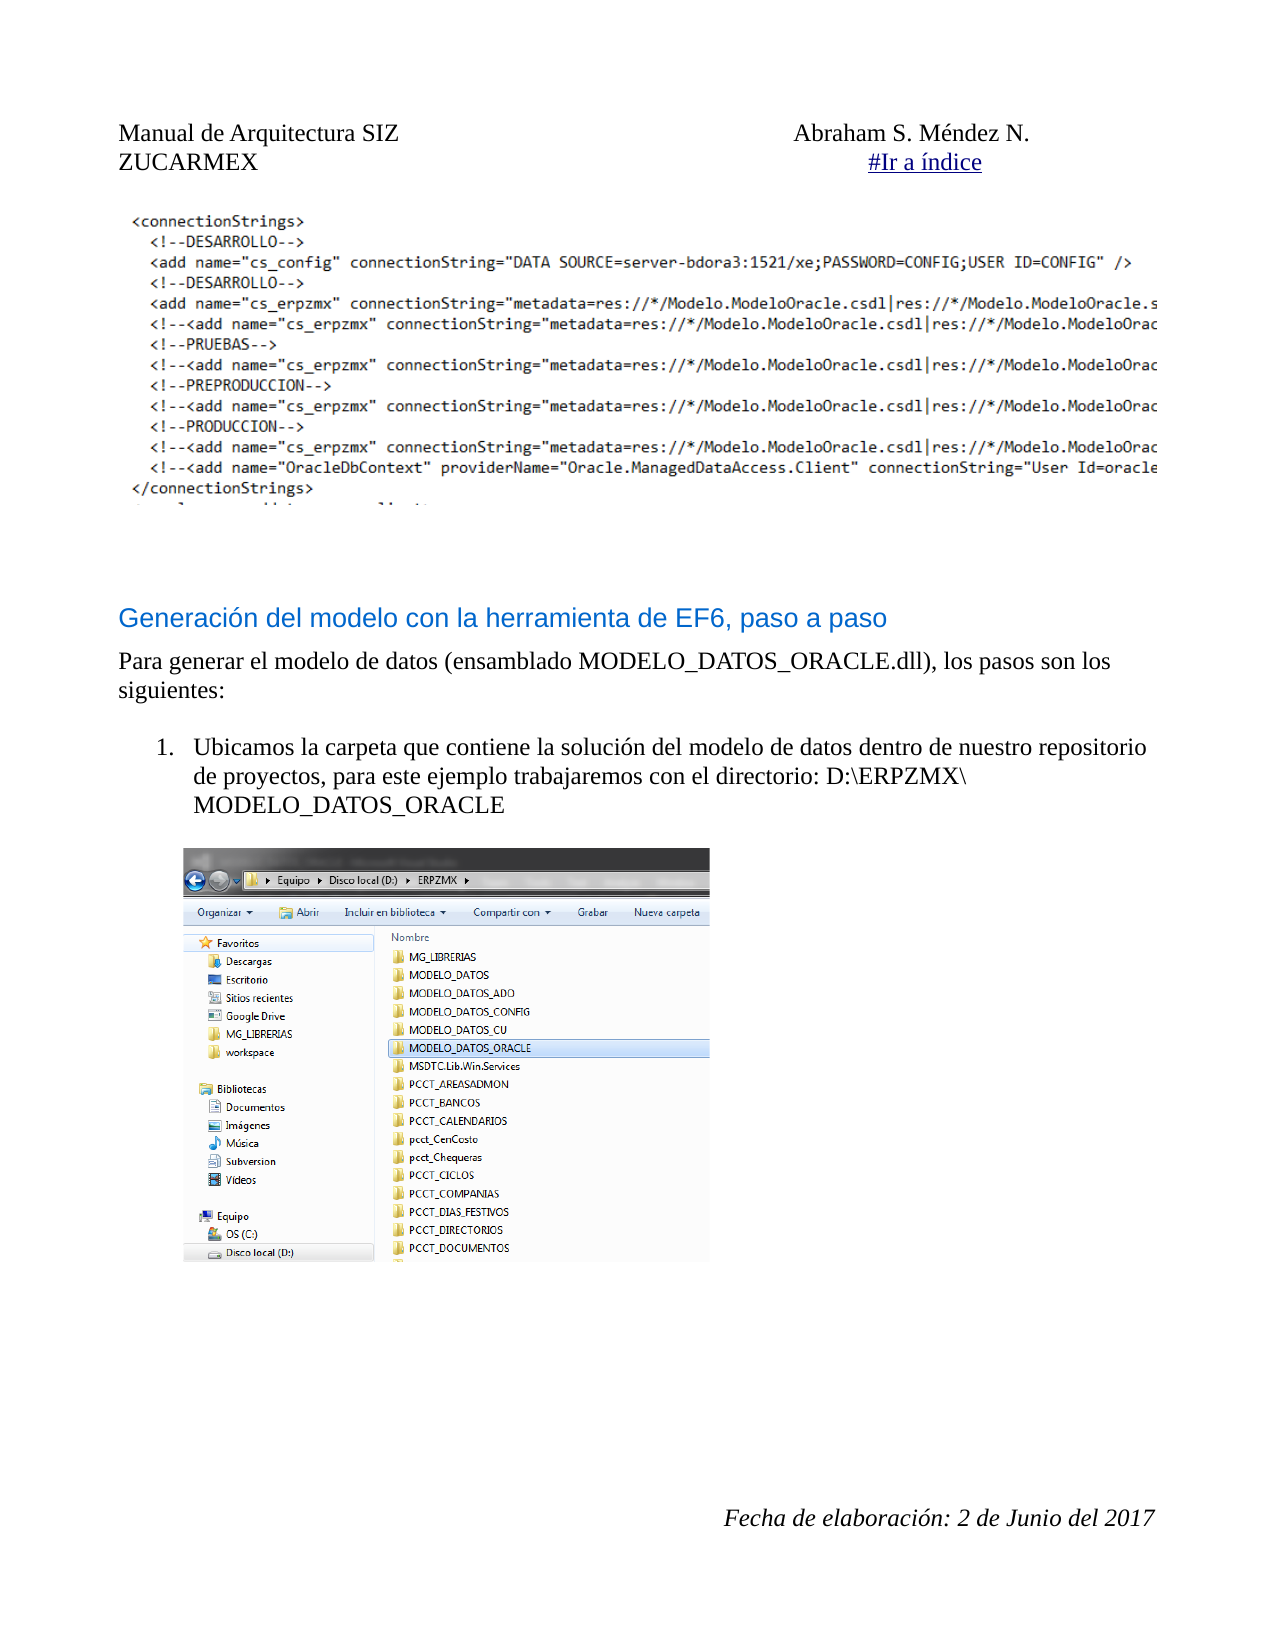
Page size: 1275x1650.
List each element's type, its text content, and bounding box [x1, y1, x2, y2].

text Para generar el modelo de datos (ensamblado MODELO_DATOS_ORACLE.dll), los pasos son los siguientes: [118, 646, 1157, 703]
list Ubicamos la carpeta que contiene la solución del modelo de datos dentro de nuestro repositorio de proyectos, para este ejemplo trabajaremos con el directorio: D:\ERPZMX\MODELO_DATOS_ORACLE [156, 732, 1157, 818]
text Generación del modelo con la herramienta de EF6, paso a paso [118, 602, 1157, 633]
picture [118, 205, 1157, 505]
